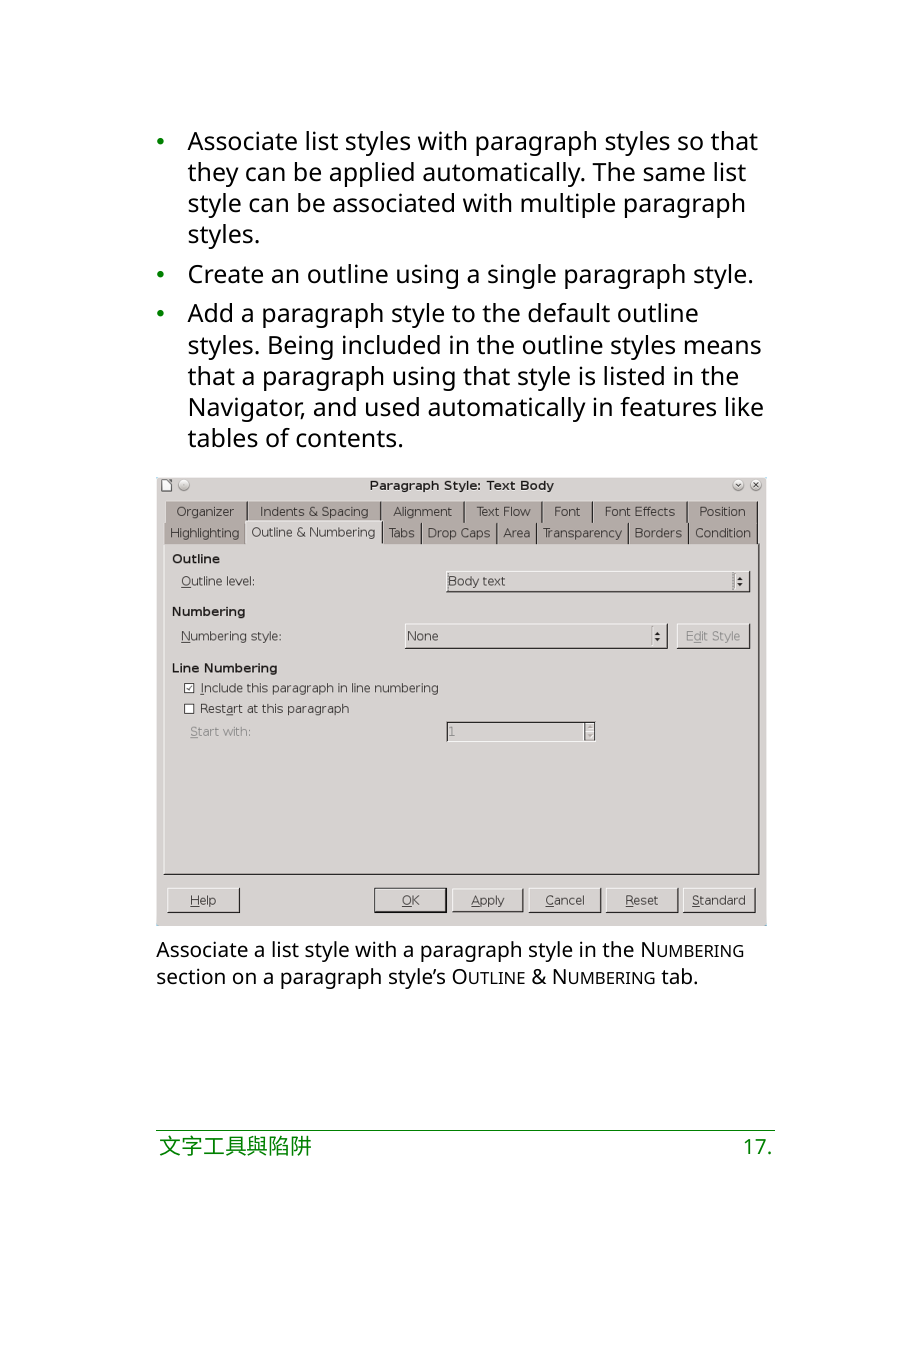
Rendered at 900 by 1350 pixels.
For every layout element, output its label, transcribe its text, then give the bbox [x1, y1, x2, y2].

table_cell Associate a list style with a paragraph style in the Numbering section on a paragraph style’s Outline & Numbering tab. [156, 928, 775, 990]
list Add a paragraph style to the default outline styles. Being included in the outline styles means that a paragraph using that style is listed in the Navigator, and used automatically in features like tables of contents. [156, 298, 775, 454]
table_header [156, 477, 775, 928]
list Create an outline using a single paragraph style. [156, 258, 775, 289]
picture [156, 477, 767, 926]
list Associate list styles with paragraph styles so that they can be applied automatically. The same list style can be associated with multiple paragraph styles. [156, 125, 775, 250]
